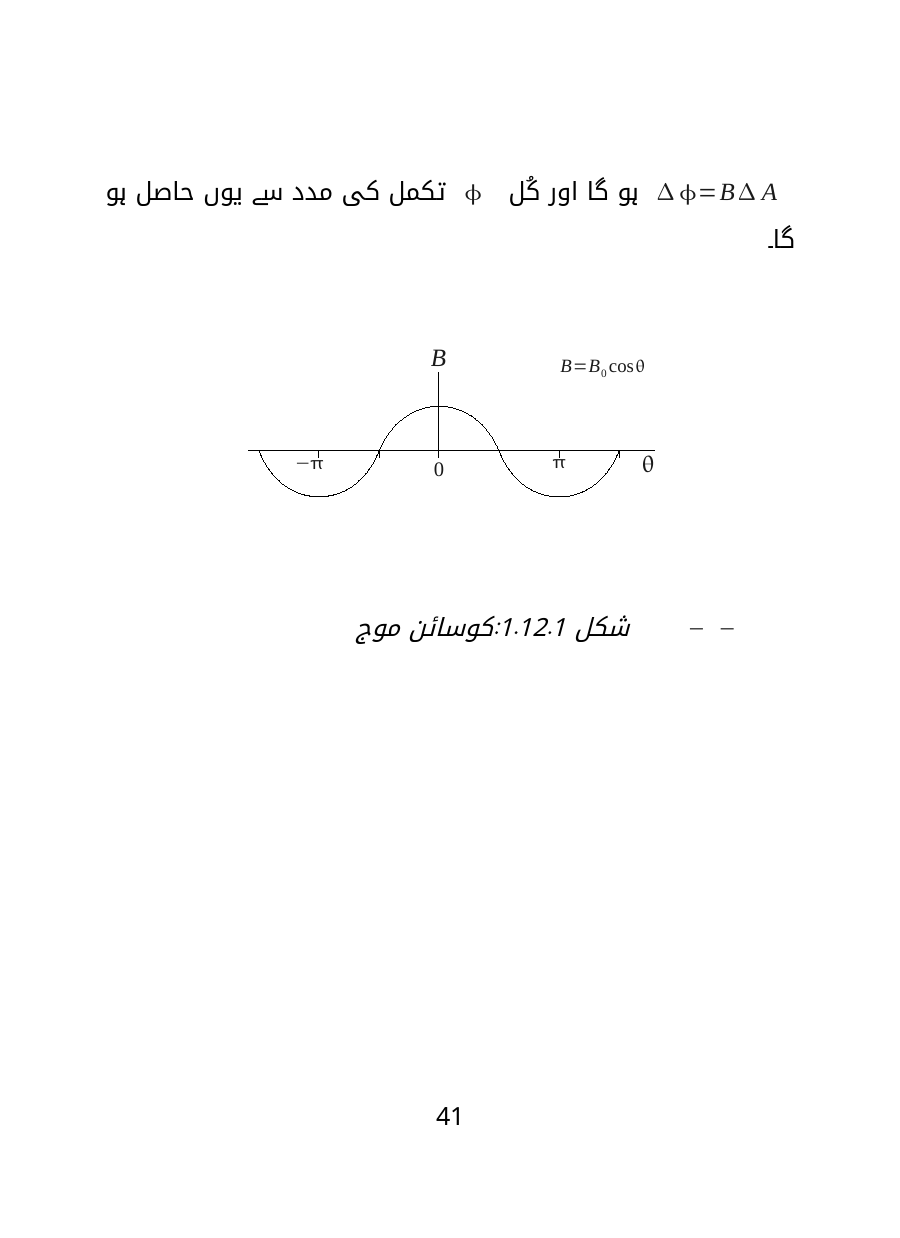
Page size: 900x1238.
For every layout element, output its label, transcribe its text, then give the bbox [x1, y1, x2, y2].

text ہم بیلنی سطح جسے سے واضح کیا گیا ہے لیتے ہیں۔یہاں قوسِ صغیرہ ہے جس کی لمبائی ہے جہاں ایک نہایت چھوٹا زاویہ ہے۔اس طرح اس سطح کا رقبہ ہے۔چونکہ اس سطح پر محوری لمبائی کی جانب تبدیل نہیں ہو رہا اس لئے اس سطح پر ہو گا اور کُل تکمل کی مدد سے یوں حاصل ہو گا۔ [105, 168, 795, 263]
list شکل 19:کوسائن موج [179, 288, 721, 652]
